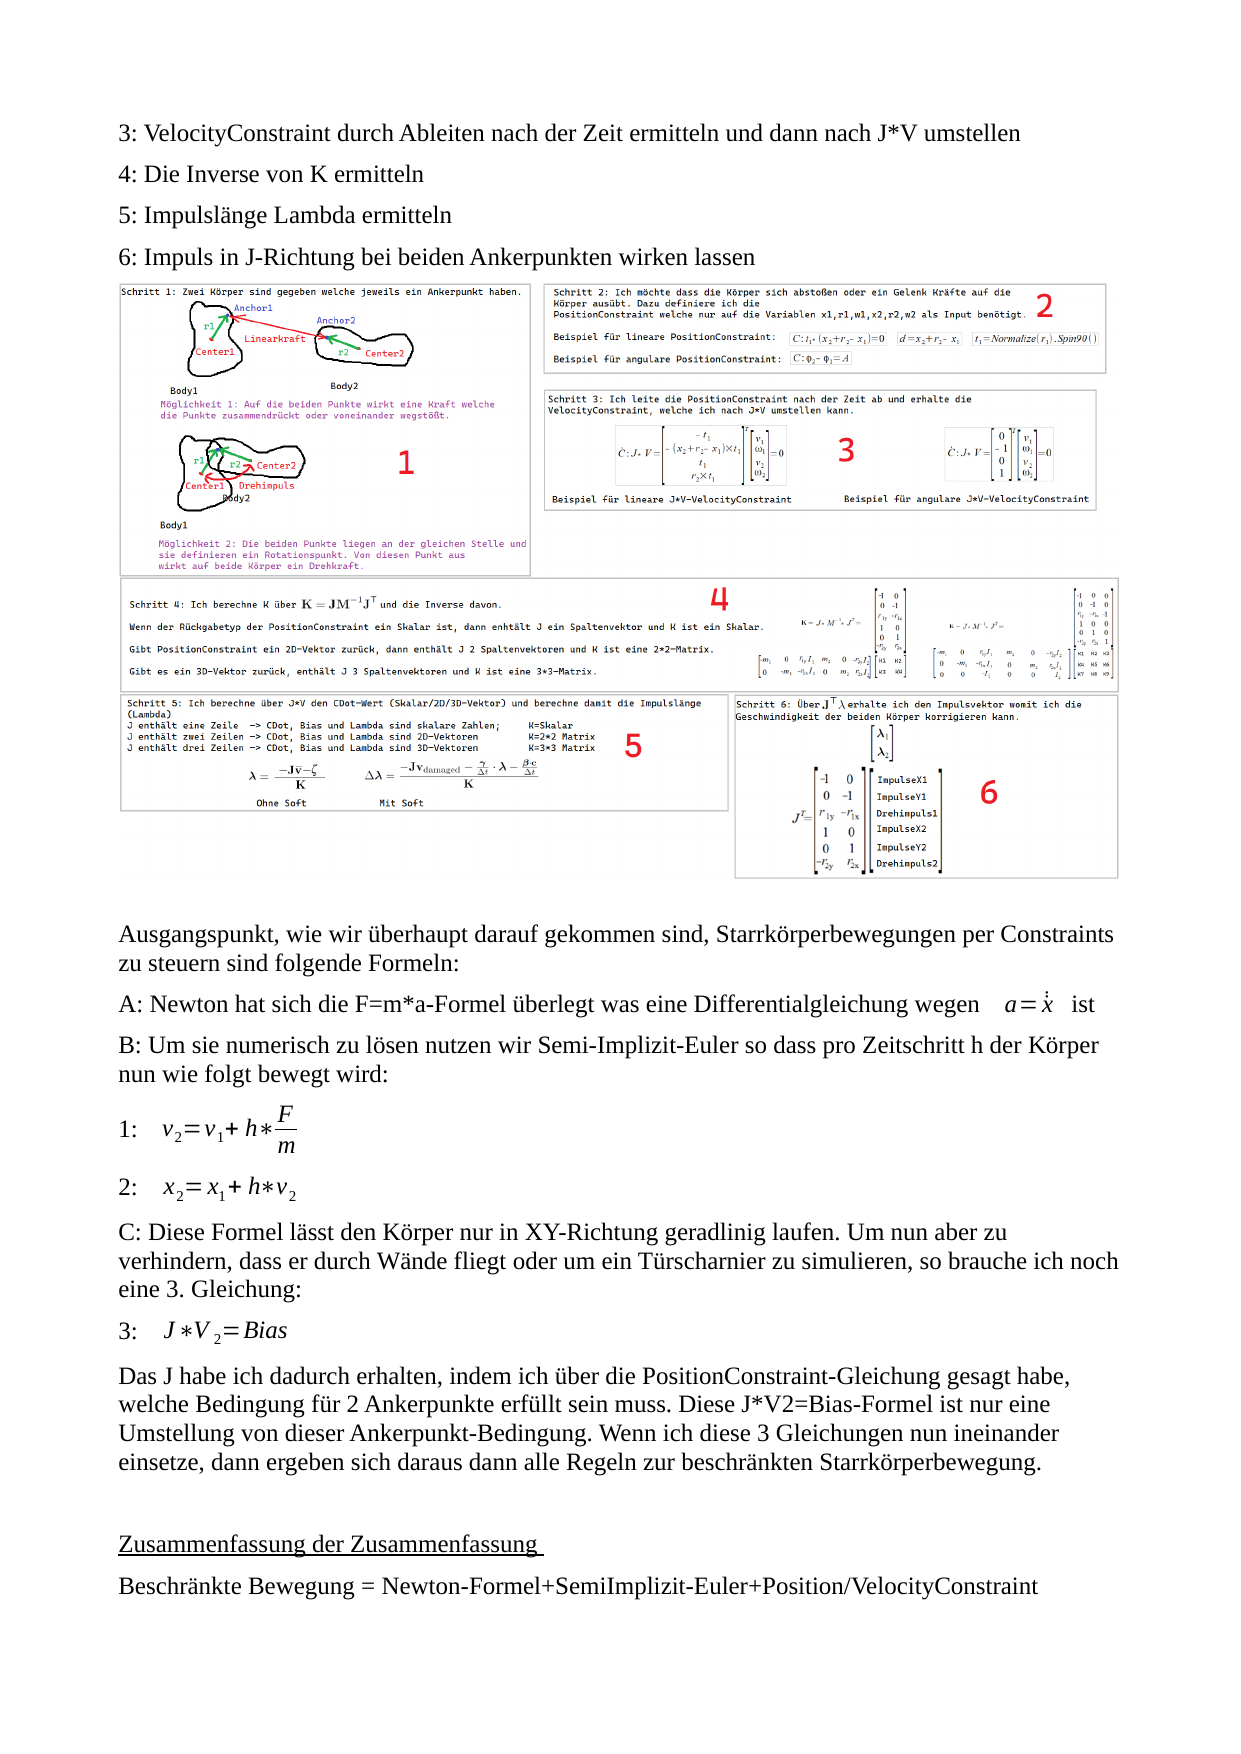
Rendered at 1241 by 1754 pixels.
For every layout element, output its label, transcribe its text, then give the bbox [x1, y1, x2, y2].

text 2: [118, 1172, 1122, 1204]
text 4: Die Inverse von K ermitteln [118, 159, 1122, 188]
text 5: Impulslänge Lambda ermitteln [118, 201, 1122, 229]
text A: Newton hat sich die F=m*a-Formel überlegt was eine Differentialgleichung wegen ist [118, 989, 1122, 1018]
text Beschränkte Bewegung = Newton-Formel+SemiImplizit-Euler+Position/VelocityConstraint [118, 1571, 1122, 1599]
text Ausgangspunkt, wie wir überhaupt darauf gekommen sind, Starrkörperbewegungen per Constraints zu steuern sind folgende Formeln: [118, 919, 1122, 977]
text 3: VelocityConstraint durch Ableiten nach der Zeit ermitteln und dann nach J*V umstellen [118, 118, 1122, 147]
text C: Diese Formel lässt den Körper nur in XY-Richtung geradlinig laufen. Um nun aber zu verhindern, dass er durch Wände fliegt oder um ein Türscharnier zu simulieren, so brauche ich noch eine 3. Gleichung: [118, 1217, 1122, 1303]
text 1: [118, 1101, 1122, 1159]
text B: Um sie numerisch zu lösen nutzen wir Semi-Implizit-Euler so dass pro Zeitschritt h der Körper nun wie folgt bewegt wird: [118, 1031, 1122, 1088]
text Das J habe ich dadurch erhalten, indem ich über die PositionConstraint-Gleichung gesagt habe, welche Bedingung für 2 Ankerpunkte erfüllt sein muss. Diese J*V2=Bias-Formel ist nur eine Umstellung von dieser Ankerpunkt-Bedingung. Wenn ich diese 3 Gleichungen nun ineinander einsetze, dann ergeben sich daraus dann alle Regeln zur beschränkten Starrkörperbewegung. [118, 1361, 1122, 1476]
picture [118, 283, 1123, 879]
text 6: Impuls in J-Richtung bei beiden Ankerpunkten wirken lassen [118, 242, 1122, 271]
text 3: [118, 1316, 1122, 1348]
text Zusammenfassung der Zusammenfassung [118, 1529, 1122, 1558]
